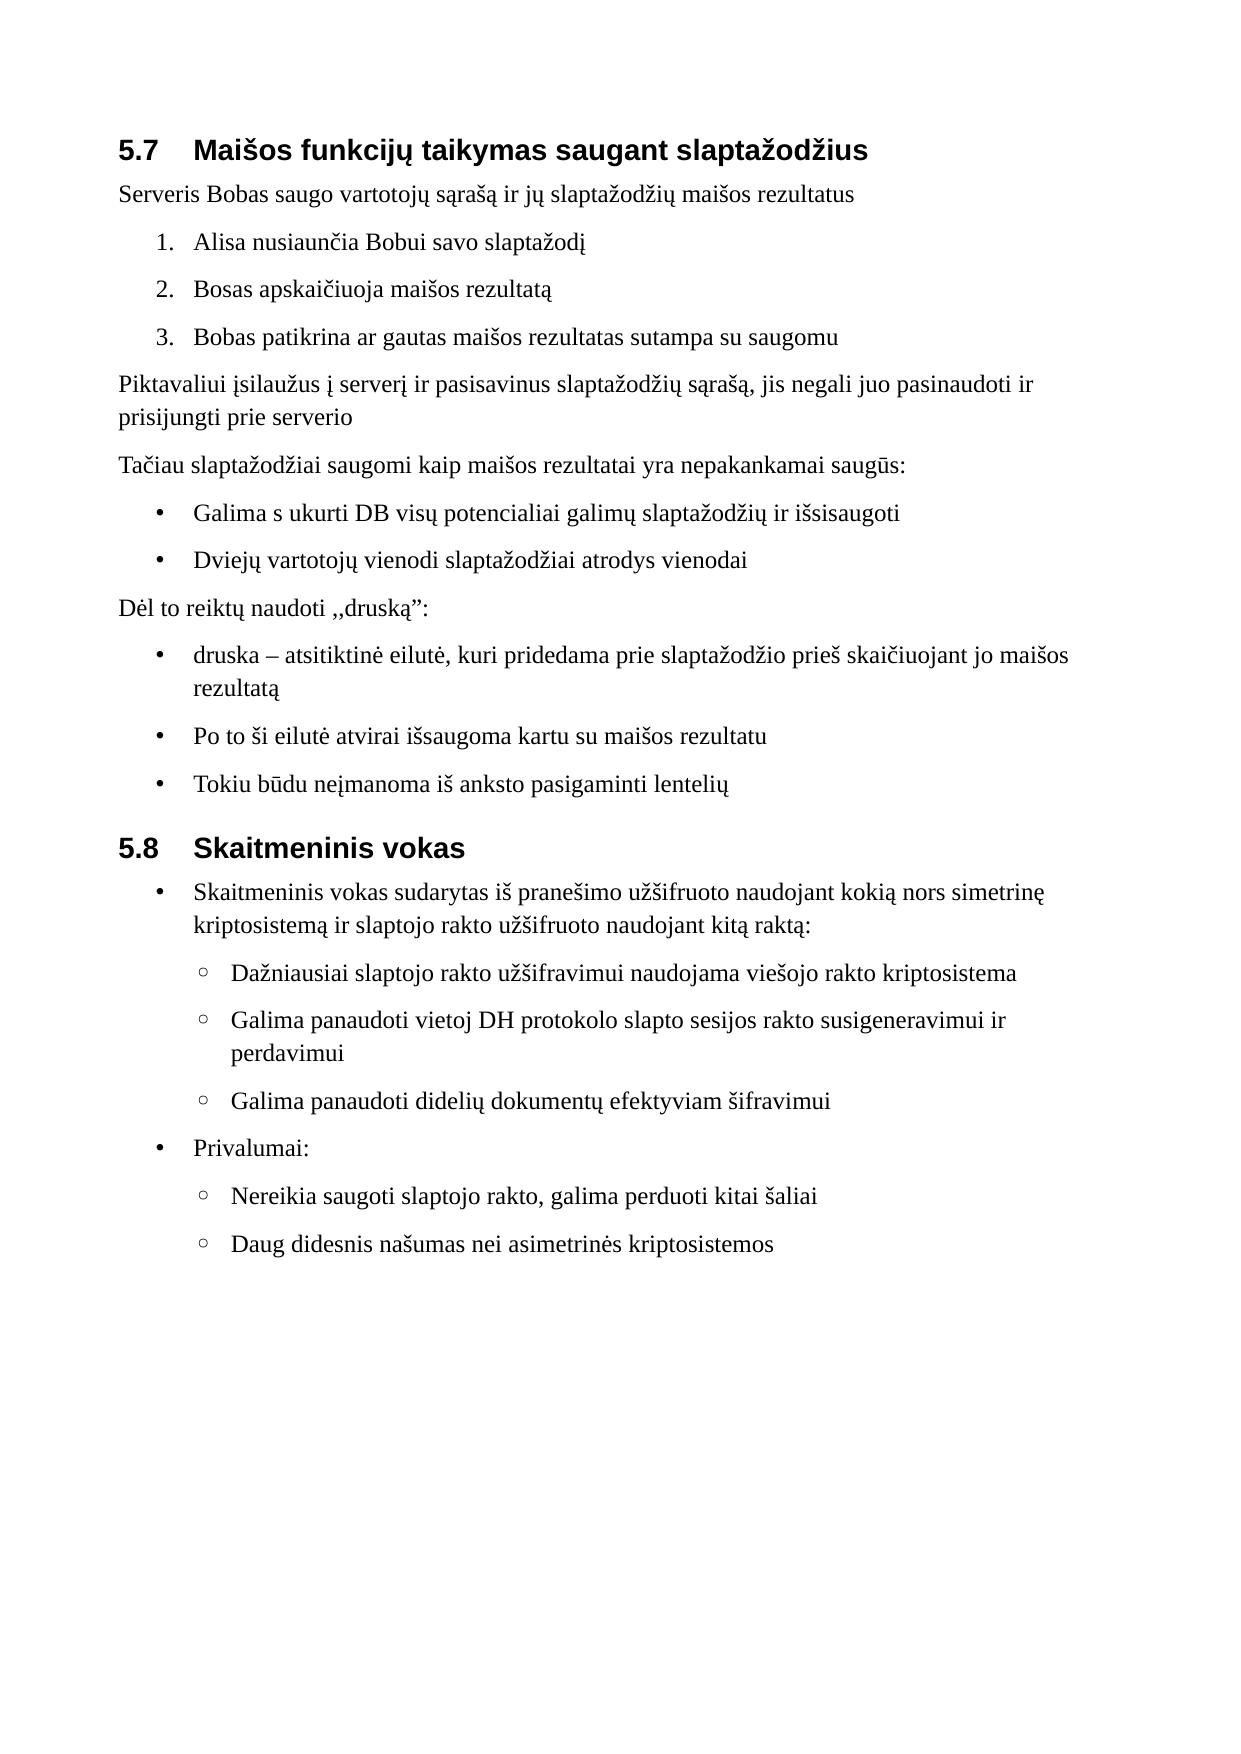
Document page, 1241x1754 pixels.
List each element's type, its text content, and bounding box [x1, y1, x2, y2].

text Serveris Bobas saugo vartotojų sąrašą ir jų slaptažodžių maišos rezultatus [118, 179, 1122, 208]
text Dėl to reiktų naudoti ,,druską”: [118, 593, 1122, 622]
text Tačiau slaptažodžiai saugomi kaip maišos rezultatai yra nepakankamai saugūs: [118, 450, 1122, 479]
list Privalumai: [156, 1133, 1122, 1162]
list Alisa nusiaunčia Bobui savo slaptažodį [156, 227, 1122, 255]
text Piktavaliui įsilaužus į serverį ir pasisavinus slaptažodžių sąrašą, jis negali juo pasinaudoti ir prisijungti prie serverio [118, 369, 1122, 431]
list Galima panaudoti didelių dokumentų efektyviam šifravimui [193, 1086, 1122, 1115]
list druska – atsitiktinė eilutė, kuri pridedama prie slaptažodžio prieš skaičiuojant jo maišos rezultatą [156, 640, 1122, 702]
list Tokiu būdu neįmanoma iš anksto pasigaminti lentelių [156, 769, 1122, 797]
list Nereikia saugoti slaptojo rakto, galima perduoti kitai šaliai [193, 1181, 1122, 1210]
list Daug didesnis našumas nei asimetrinės kriptosistemos [193, 1229, 1122, 1257]
list Galima s ukurti DB visų potencialiai galimų slaptažodžių ir išsisaugoti [156, 498, 1122, 526]
subtitle Skaitmeninis vokas [118, 831, 1122, 864]
list Dviejų vartotojų vienodi slaptažodžiai atrodys vienodai [156, 545, 1122, 574]
list Bobas patikrina ar gautas maišos rezultatas sutampa su saugomu [156, 322, 1122, 351]
list Po to ši eilutė atvirai išsaugoma kartu su maišos rezultatu [156, 721, 1122, 750]
list Bosas apskaičiuoja maišos rezultatą [156, 274, 1122, 303]
list Dažniausiai slaptojo rakto užšifravimui naudojama viešojo rakto kriptosistema [193, 958, 1122, 986]
list Galima panaudoti vietoj DH protokolo slapto sesijos rakto susigeneravimui ir perdavimui [193, 1005, 1122, 1067]
list Skaitmeninis vokas sudarytas iš pranešimo užšifruoto naudojant kokią nors simetrinę kriptosistemą ir slaptojo rakto užšifruoto naudojant kitą raktą: [156, 877, 1122, 939]
subtitle Maišos funkcijų taikymas saugant slaptažodžius [118, 133, 1122, 166]
